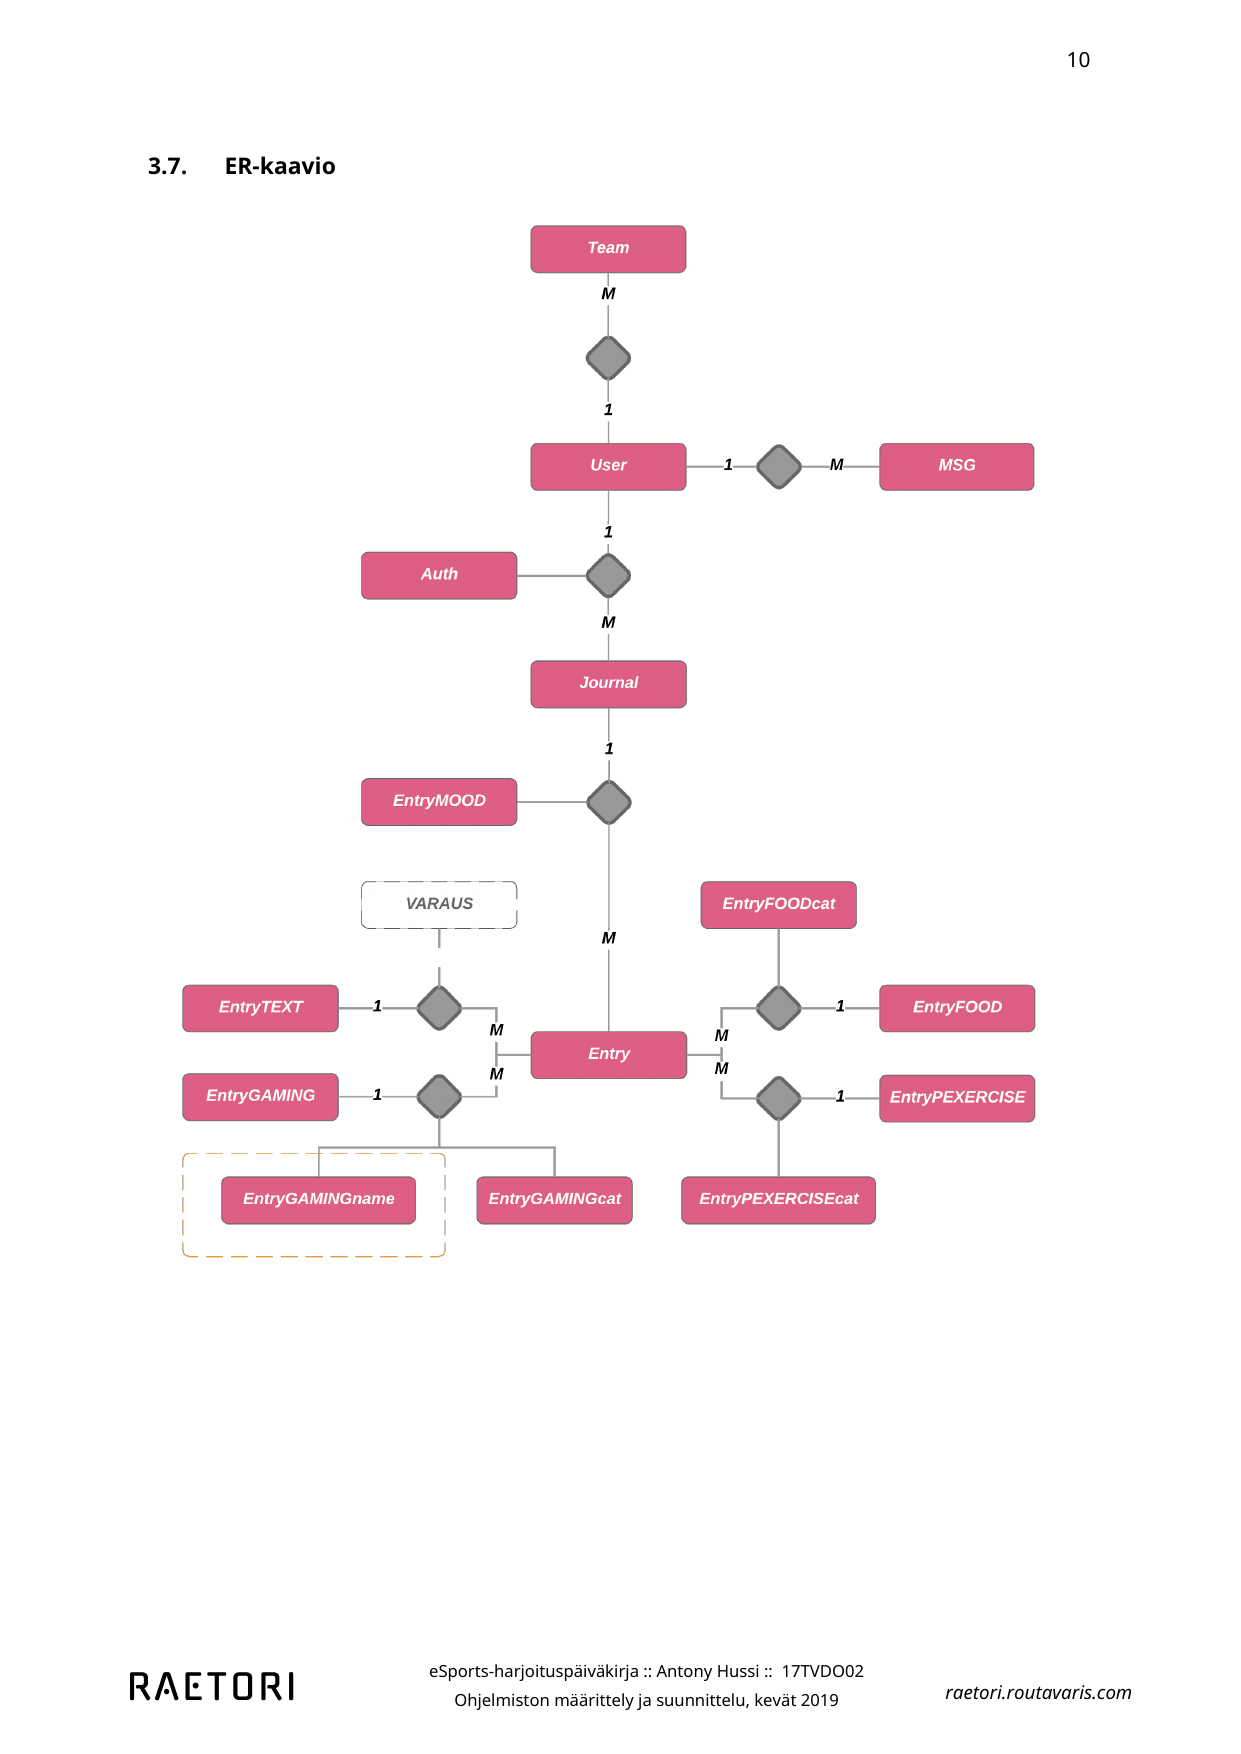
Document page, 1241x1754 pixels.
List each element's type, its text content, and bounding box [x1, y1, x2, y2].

subtitle ER-kaavio [187, 150, 1090, 181]
picture [150, 193, 1068, 1290]
picture [121, 1665, 303, 1707]
